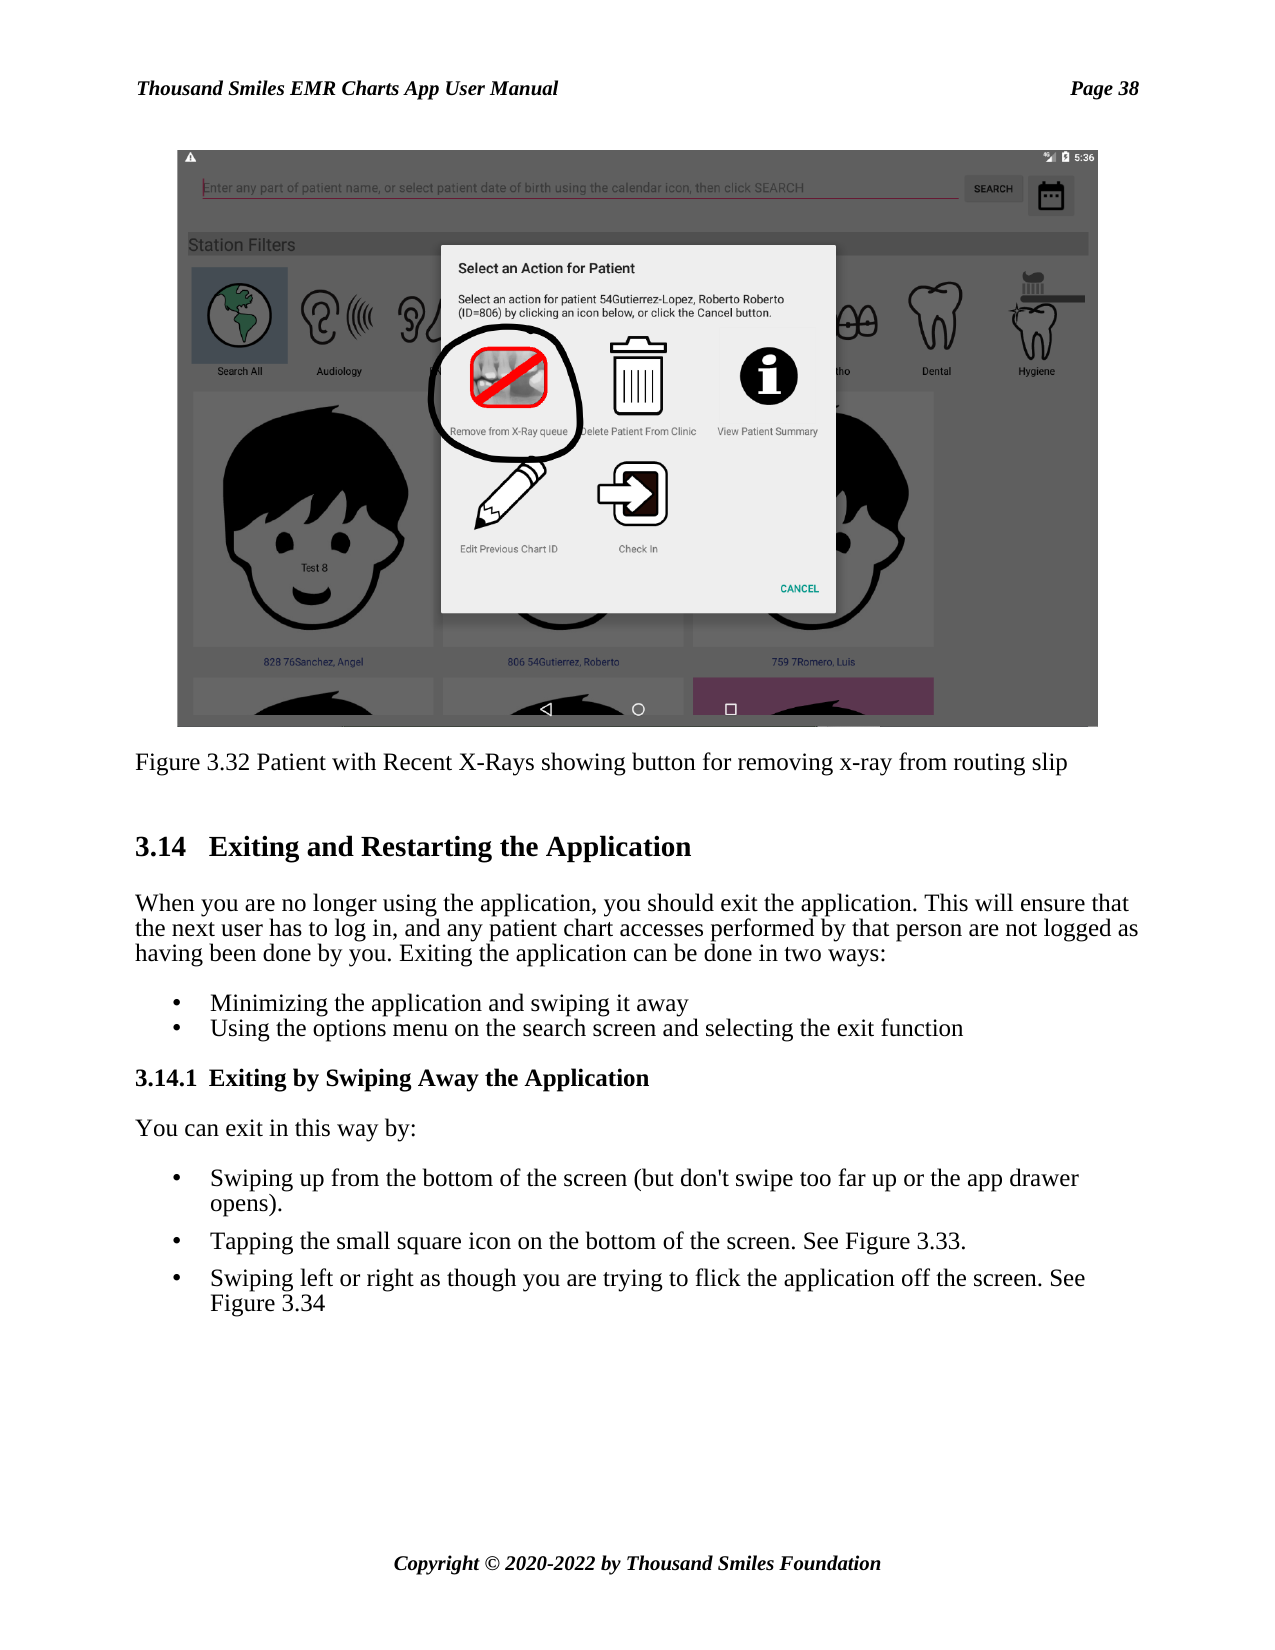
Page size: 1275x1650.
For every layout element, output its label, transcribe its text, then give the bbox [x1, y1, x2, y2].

list Swiping left or right as though you are trying to flick the application off the screen. See Figure 3.34 [172, 1267, 1140, 1317]
subtitle Exiting and Restarting the Application [135, 829, 1140, 863]
text When you are no longer using the application, you should exit the application. This will ensure that the next user has to log in, and any patient chart accesses performed by that person are not logged as having been done by you. Exiting the application can be done in two ways: [135, 892, 1140, 967]
text You can exit in this way by: [135, 1117, 1140, 1142]
picture [177, 150, 1098, 727]
list Tapping the small square icon on the bottom of the screen. See Figure 3.33. [172, 1229, 1140, 1254]
list Minimizing the application and swiping it away [172, 992, 1140, 1017]
subtitle Exiting by Swiping Away the Application [135, 1067, 1140, 1092]
list Using the options menu on the search screen and selecting the exit function [172, 1017, 1140, 1042]
list Swiping up from the bottom of the screen (but don't swipe too far up or the app drawer opens). [172, 1167, 1140, 1217]
text Figure 3.32 Patient with Recent X-Rays showing button for removing x-ray from routing slip [135, 750, 1140, 775]
